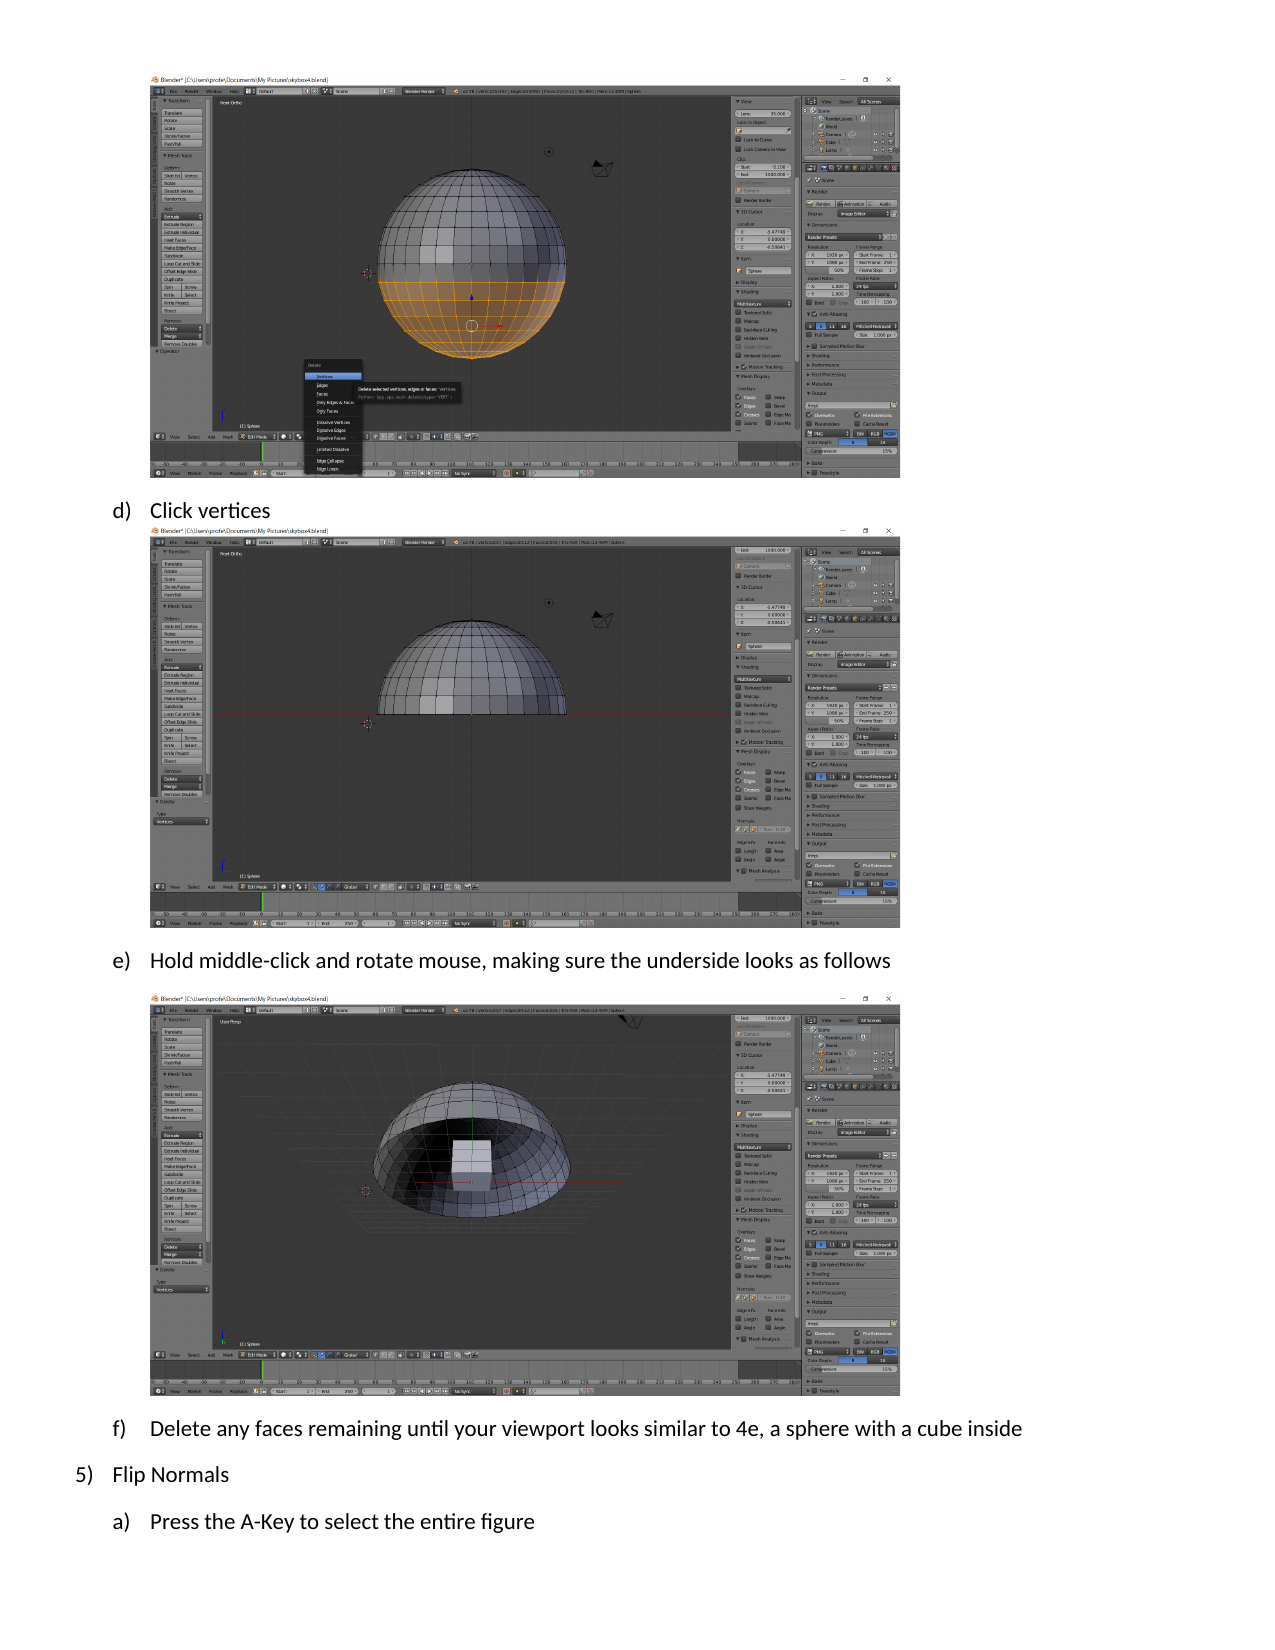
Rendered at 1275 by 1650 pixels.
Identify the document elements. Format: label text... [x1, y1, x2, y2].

list Delete any faces remaining until your viewport looks similar to 4e, a sphere with a cube inside [112, 1414, 1200, 1442]
list Hold middle-click and rotate mouse, making sure the underside looks as follows [112, 947, 1200, 974]
list Click vertices [112, 496, 1200, 928]
list Press the A-Key to select the entire figure [112, 1507, 1200, 1535]
list Flip Normals [75, 1461, 1200, 1488]
